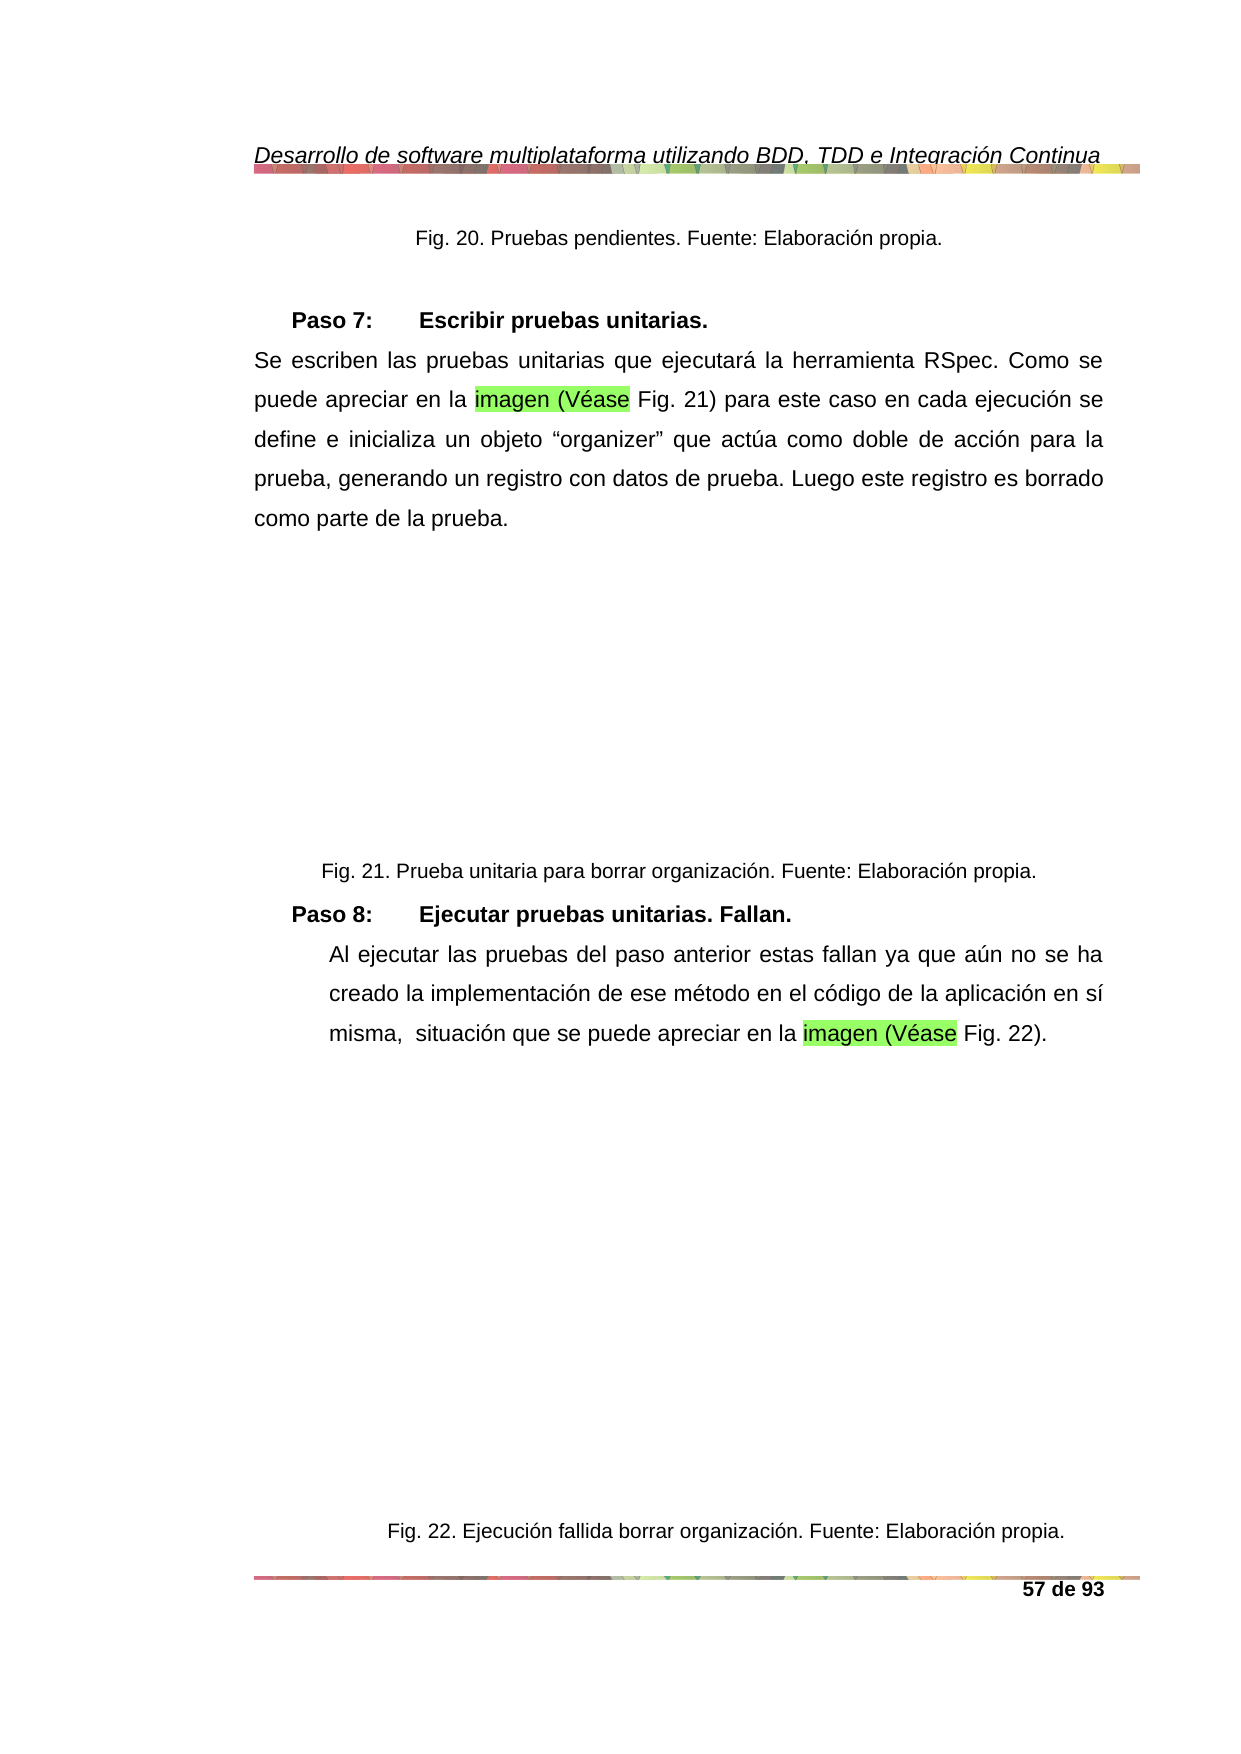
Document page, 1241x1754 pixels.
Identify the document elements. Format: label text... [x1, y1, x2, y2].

table_header [254, 1059, 1198, 1500]
table_header [254, 544, 1104, 841]
table_cell Fig. 20. Pruebas pendientes. Fuente: Elaboración propia. [254, 207, 1104, 268]
text Se escriben las pruebas unitarias que ejecutará la herramienta RSpec. Como se puede apreciar en la imagen (Véase Fig. 21) para este caso en cada ejecución se define e inicializa un objeto “organizer” que actúa como doble de acción para la prueba, generando un registro con datos de prueba. Luego este registro es borrado como parte de la prueba. [254, 347, 1104, 531]
table_cell Fig. 21. Prueba unitaria para borrar organización. Fuente: Elaboración propia. [254, 841, 1104, 901]
list Al ejecutar las pruebas del paso anterior estas fallan ya que aún no se ha creado la implementación de ese método en el código de la aplicación en sí misma, situación que se puede apreciar en la imagen (Véase Fig. 22). [291, 941, 1104, 1046]
list Escribir pruebas unitarias. [291, 307, 1104, 333]
list Ejecutar pruebas unitarias. Fallan. [291, 901, 1104, 927]
table_cell Fig. 22. Ejecución fallida borrar organización. Fuente: Elaboración propia. [254, 1500, 1198, 1561]
